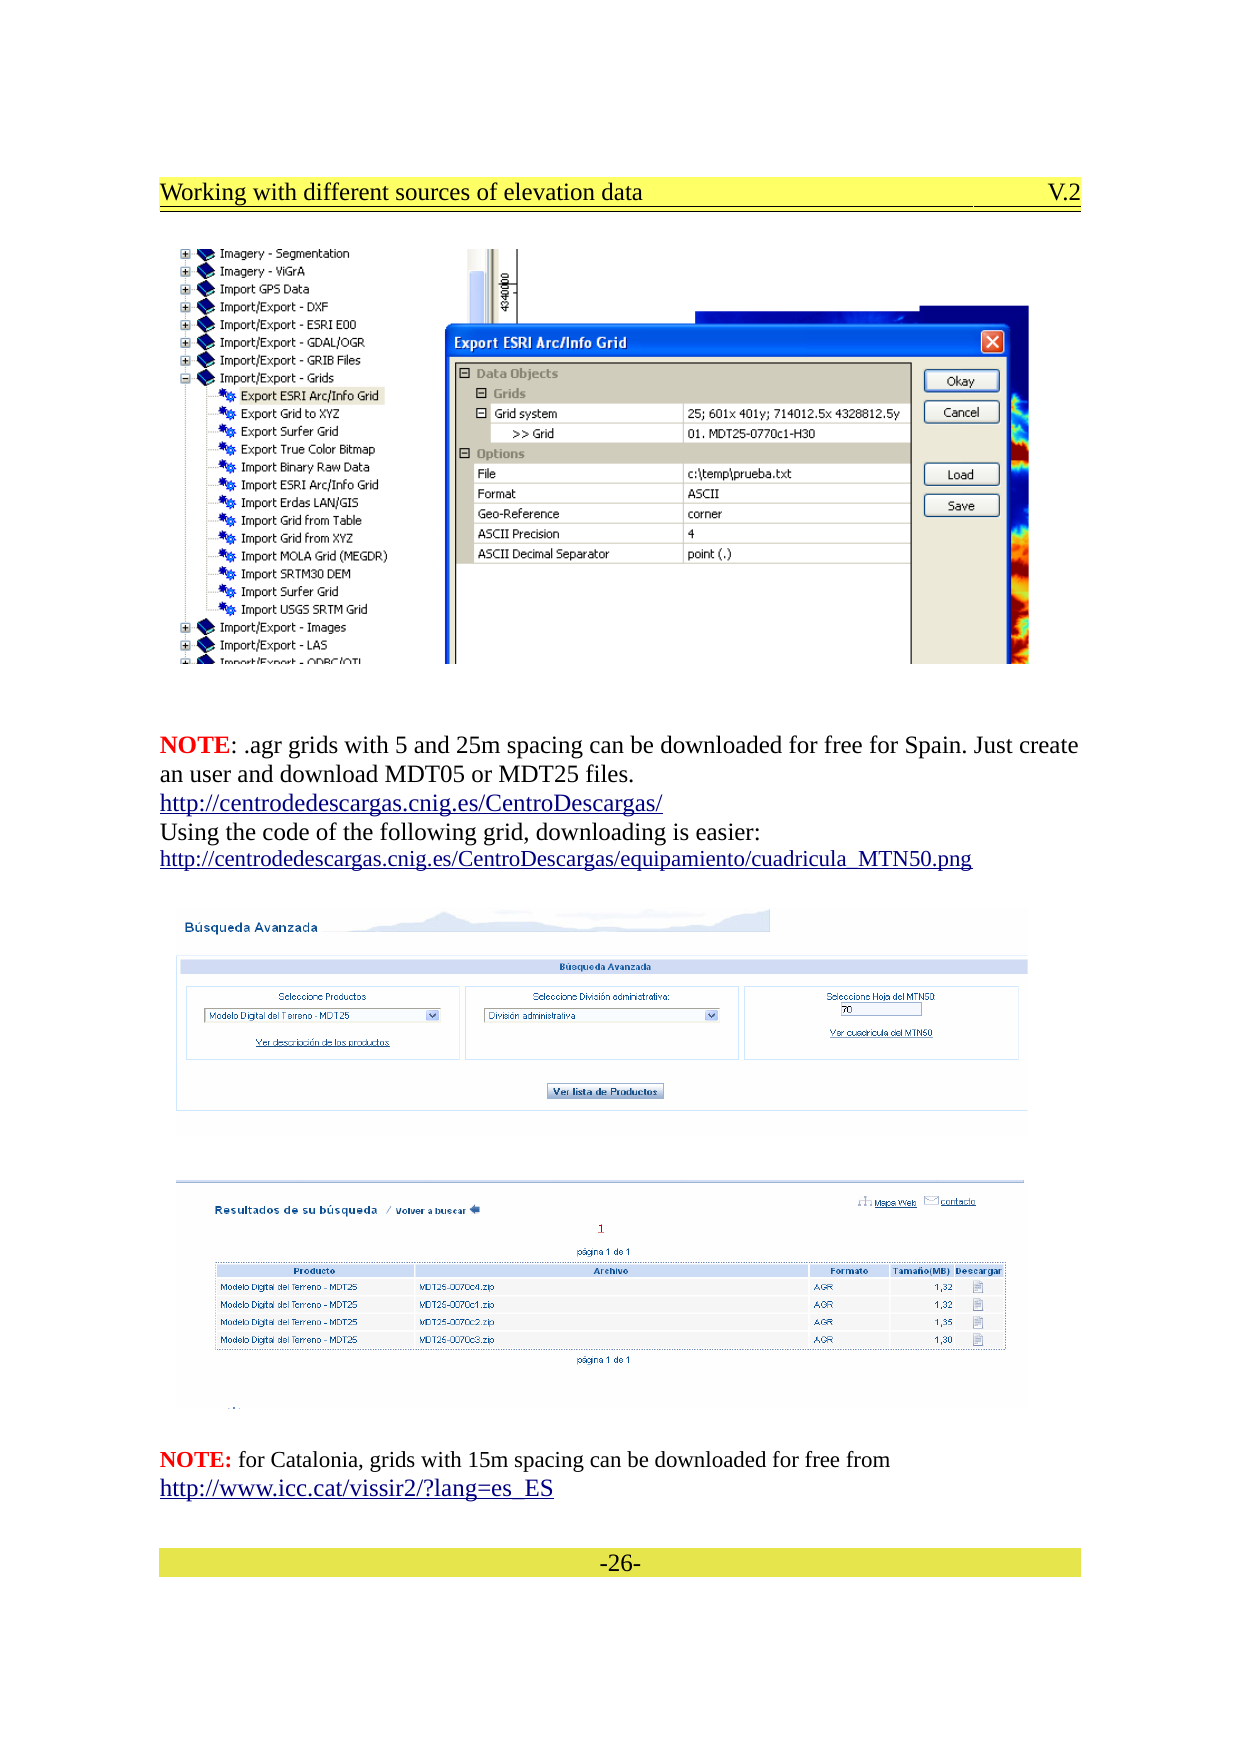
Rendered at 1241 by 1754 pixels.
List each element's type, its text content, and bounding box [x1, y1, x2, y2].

text NOTE: .agr grids with 5 and 25m spacing can be downloaded for free for Spain. Just create an user and download MDT05 or MDT25 files. [159, 730, 1081, 788]
text Using the code of the following grid, downloading is easier: [159, 817, 1081, 845]
text NOTE: for Catalonia, grids with 15m spacing can be downloaded for free from http://www.icc.cat/vissir2/?lang=es_ES [159, 1444, 1081, 1502]
picture [176, 907, 1028, 1136]
picture [176, 1180, 1028, 1409]
picture [176, 249, 1029, 664]
text http://centrodedescargas.cnig.es/CentroDescargas/equipamiento/cuadricula_MTN50.png [159, 845, 1081, 872]
text http://centrodedescargas.cnig.es/CentroDescargas/ [159, 788, 1081, 817]
